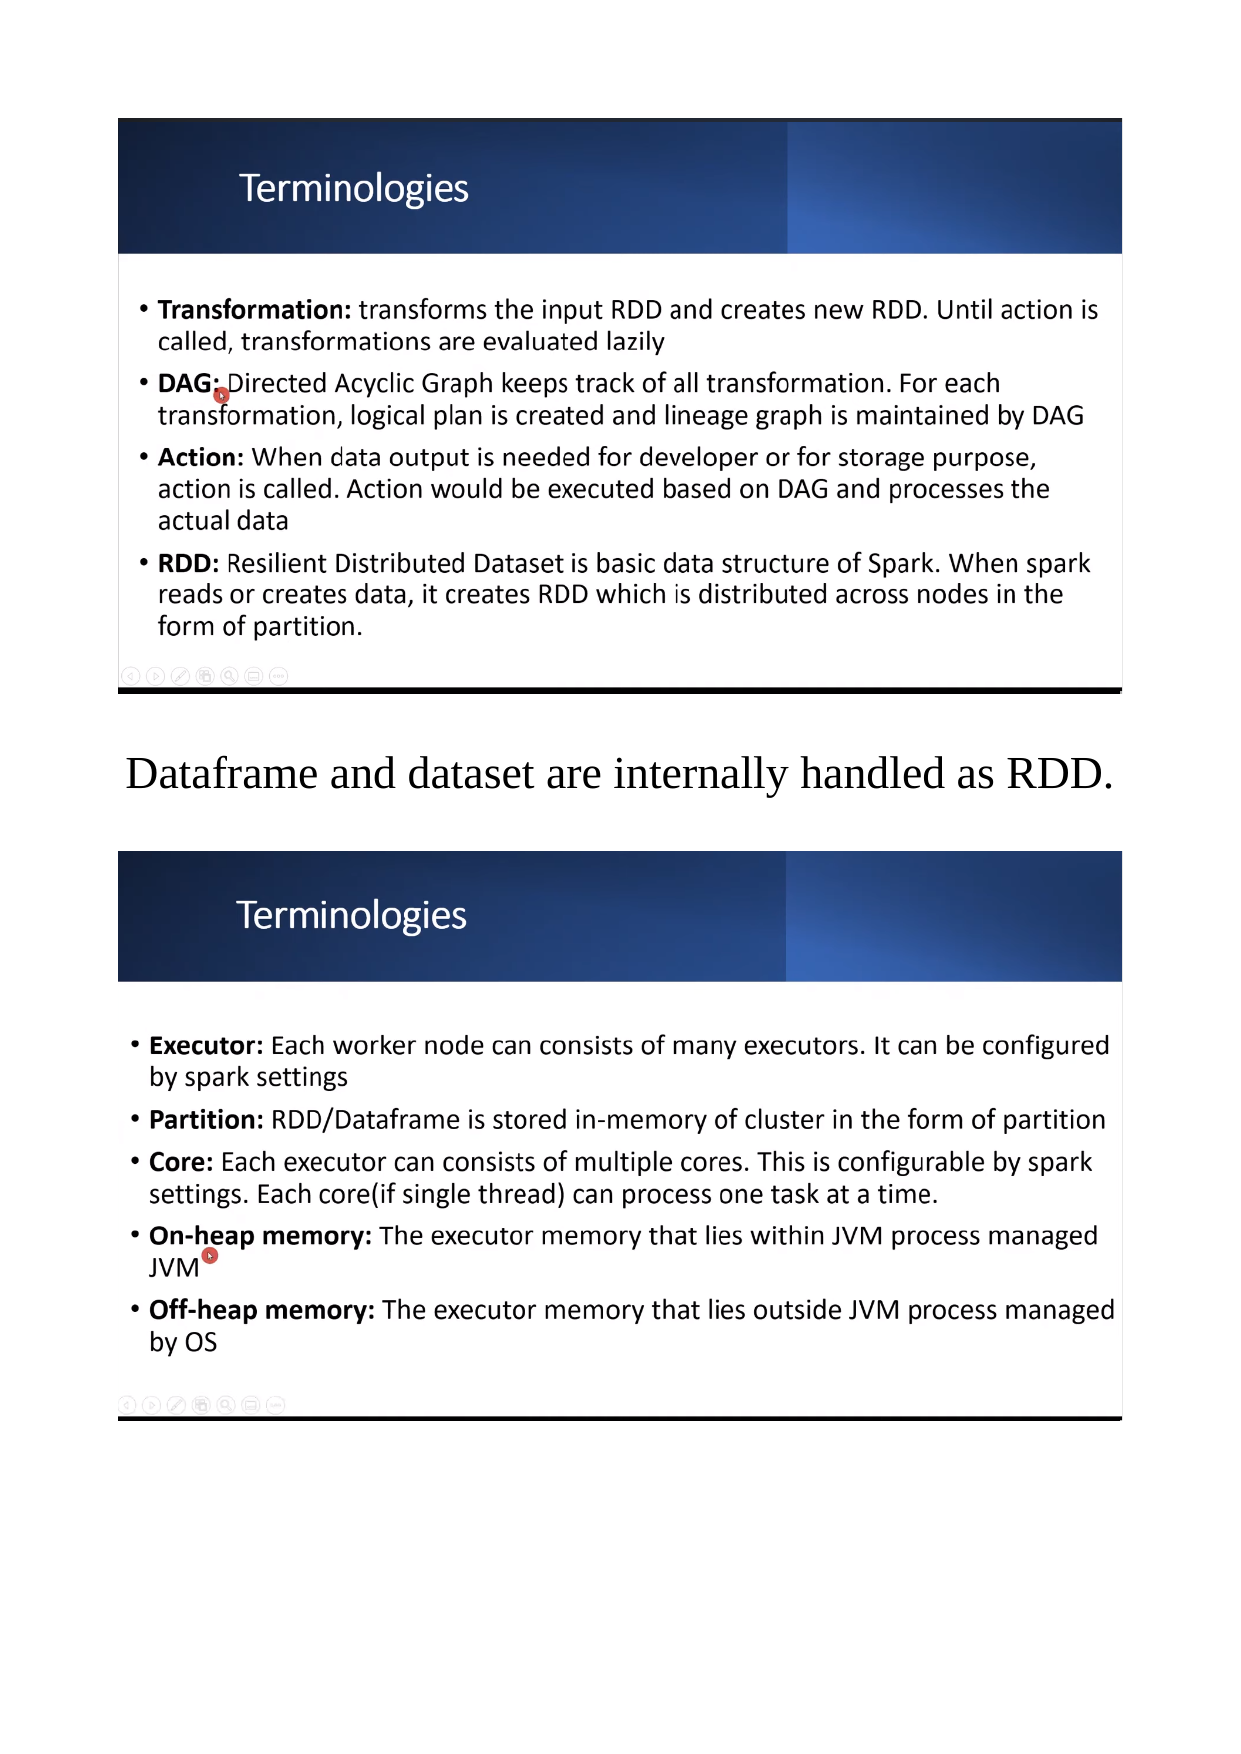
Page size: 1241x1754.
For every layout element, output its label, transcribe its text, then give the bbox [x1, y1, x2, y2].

text Dataframe and dataset are internally handled as RDD. [118, 746, 1122, 799]
picture [118, 851, 1123, 1421]
picture [118, 118, 1123, 694]
